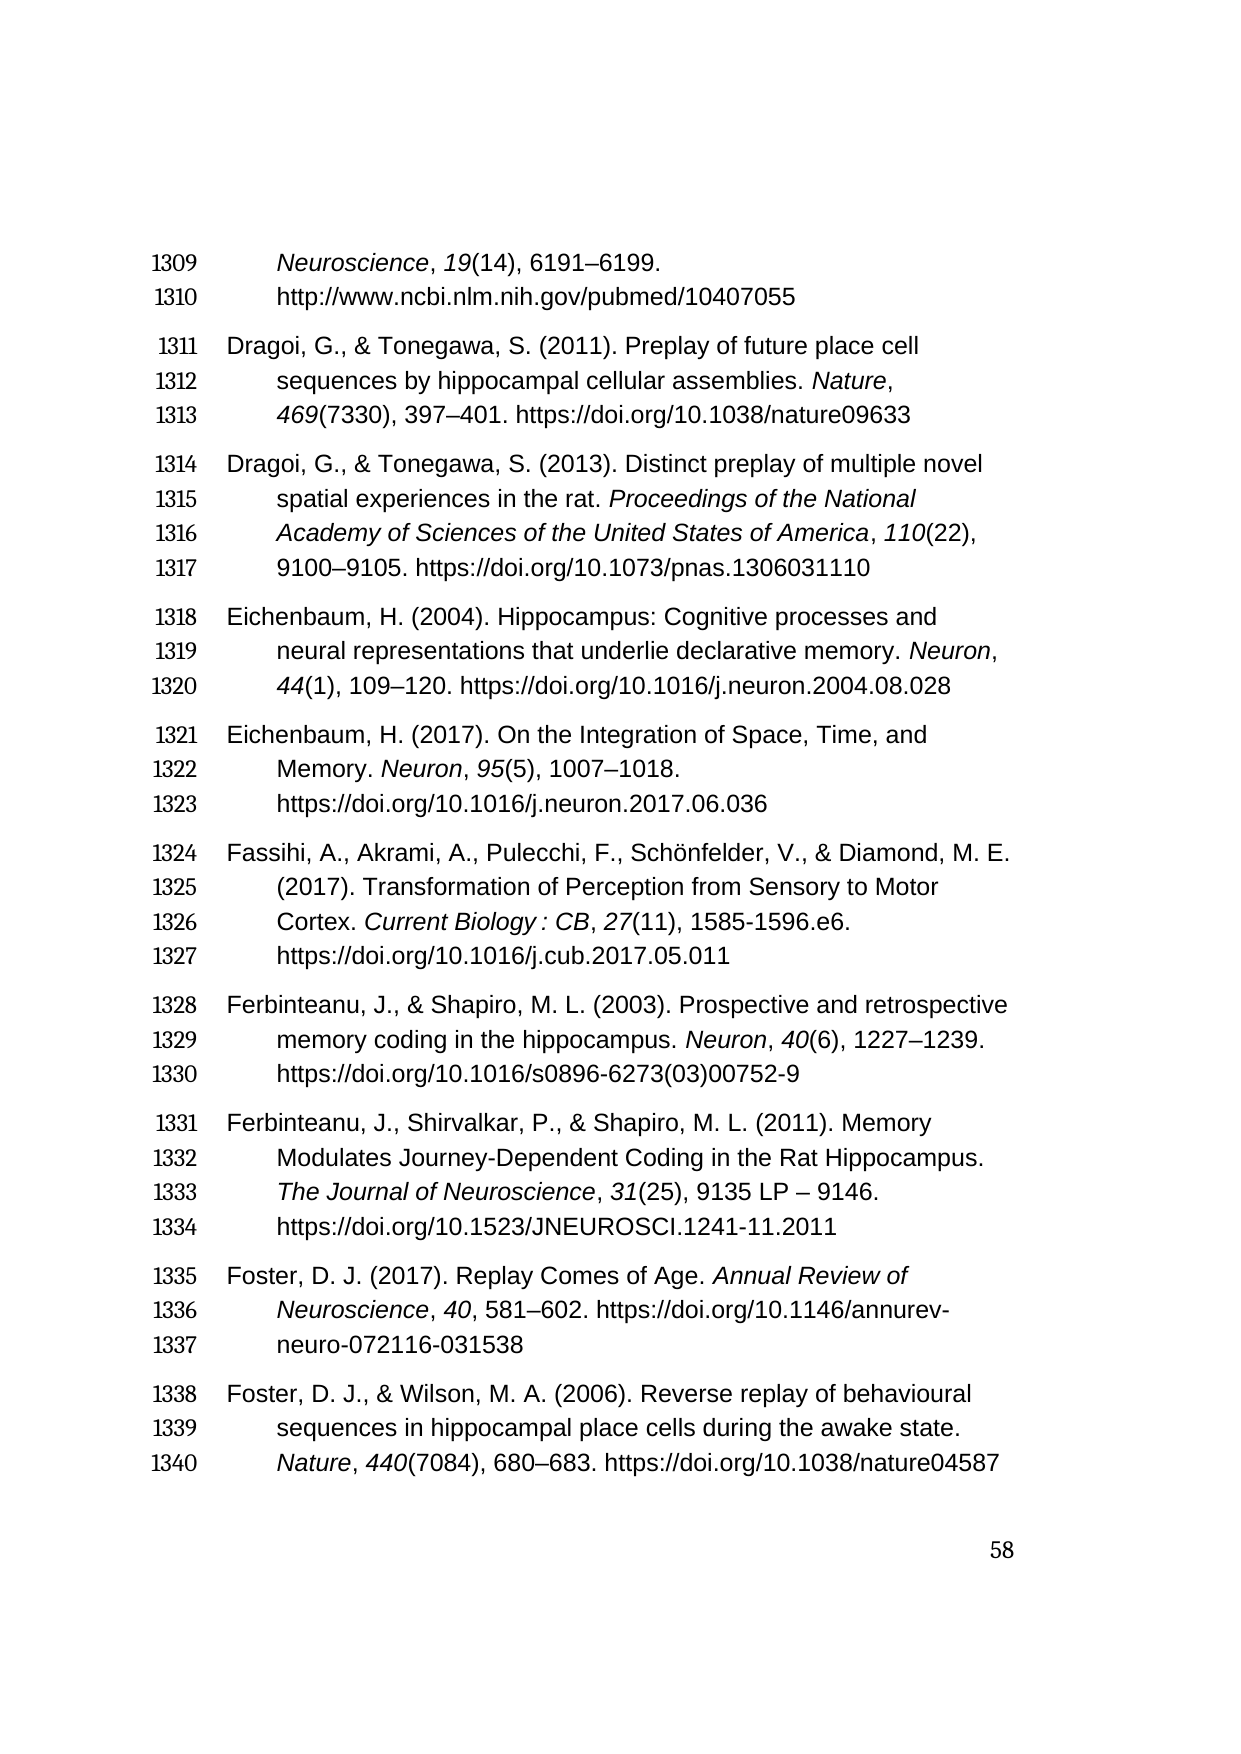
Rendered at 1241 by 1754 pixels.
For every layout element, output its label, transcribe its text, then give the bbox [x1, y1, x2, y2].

text Ferbinteanu, J., & Shapiro, M. L. (2003). Prospective and retrospective memory coding in the hippocampus. Neuron, 40(6), 1227–1239. https://doi.org/10.1016/s0896-6273(03)00752-9 [226, 990, 1014, 1088]
text Fassihi, A., Akrami, A., Pulecchi, F., Schönfelder, V., & Diamond, M. E. (2017). Transformation of Perception from Sensory to Motor Cortex. Current Biology : CB, 27(11), 1585-1596.e6. https://doi.org/10.1016/j.cub.2017.05.011 [226, 838, 1014, 970]
text Foster, D. J. (2017). Replay Comes of Age. Annual Review of Neuroscience, 40, 581–602. https://doi.org/10.1146/annurev-neuro-072116-031538 [226, 1261, 1014, 1358]
text Eichenbaum, H. (2017). On the Integration of Space, Time, and Memory. Neuron, 95(5), 1007–1018. https://doi.org/10.1016/j.neuron.2017.06.036 [226, 720, 1014, 817]
text Neuroscience, 19(14), 6191–6199. http://www.ncbi.nlm.nih.gov/pubmed/10407055 [226, 248, 1014, 311]
text Eichenbaum, H. (2004). Hippocampus: Cognitive processes and neural representations that underlie declarative memory. Neuron, 44(1), 109–120. https://doi.org/10.1016/j.neuron.2004.08.028 [226, 602, 1014, 699]
text Foster, D. J., & Wilson, M. A. (2006). Reverse replay of behavioural sequences in hippocampal place cells during the awake state. Nature, 440(7084), 680–683. https://doi.org/10.1038/nature04587 [226, 1379, 1014, 1476]
text Ferbinteanu, J., Shirvalkar, P., & Shapiro, M. L. (2011). Memory Modulates Journey-Dependent Coding in the Rat Hippocampus. The Journal of Neuroscience, 31(25), 9135 LP – 9146. https://doi.org/10.1523/JNEUROSCI.1241-11.2011 [226, 1108, 1014, 1240]
text Dragoi, G., & Tonegawa, S. (2013). Distinct preplay of multiple novel spatial experiences in the rat. Proceedings of the National Academy of Sciences of the United States of America, 110(22), 9100–9105. https://doi.org/10.1073/pnas.1306031110 [226, 449, 1014, 581]
text Dragoi, G., & Tonegawa, S. (2011). Preplay of future place cell sequences by hippocampal cellular assemblies. Nature, 469(7330), 397–401. https://doi.org/10.1038/nature09633 [226, 331, 1014, 429]
